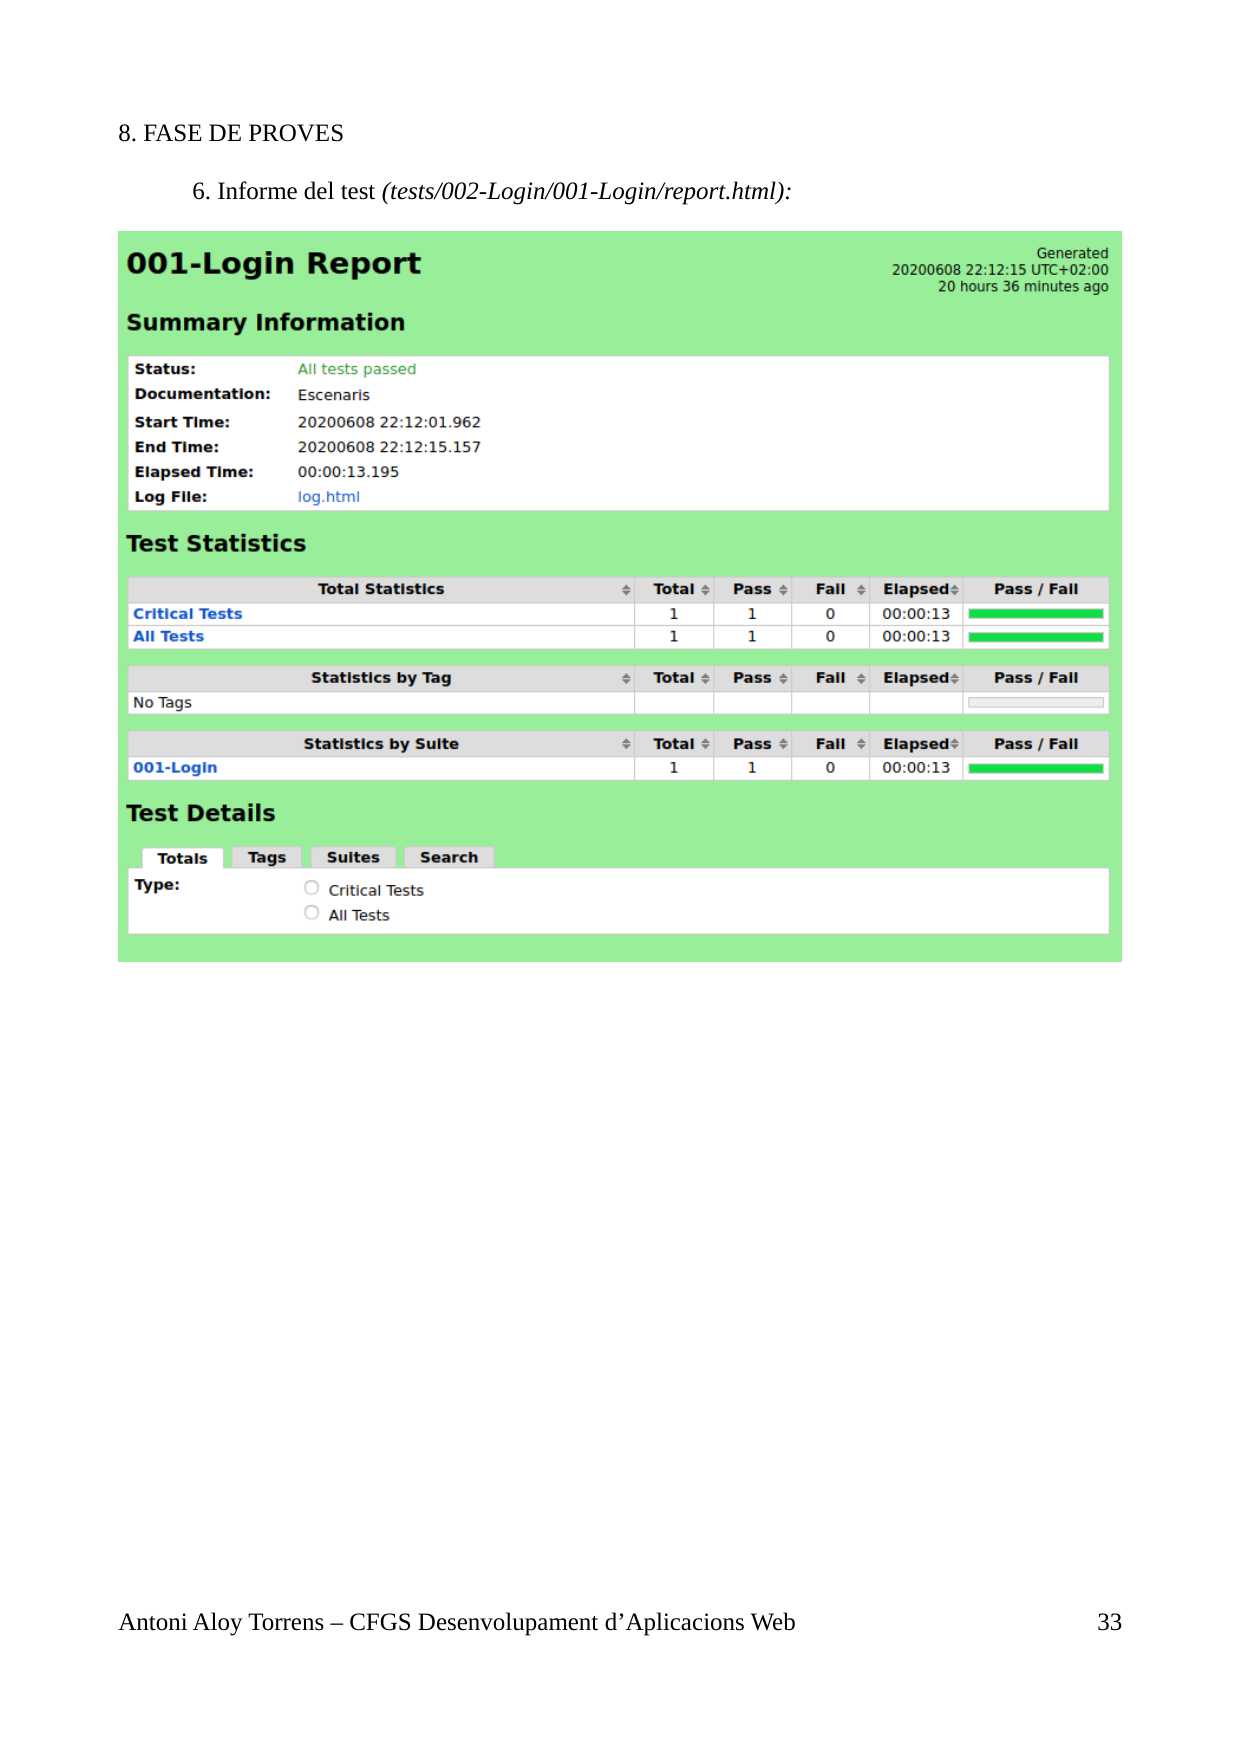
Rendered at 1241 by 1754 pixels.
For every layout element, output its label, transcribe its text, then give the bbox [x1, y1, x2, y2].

picture [118, 231, 1123, 962]
text 6. Informe del test (tests/002-Login/001-Login/report.html): [118, 176, 1122, 205]
